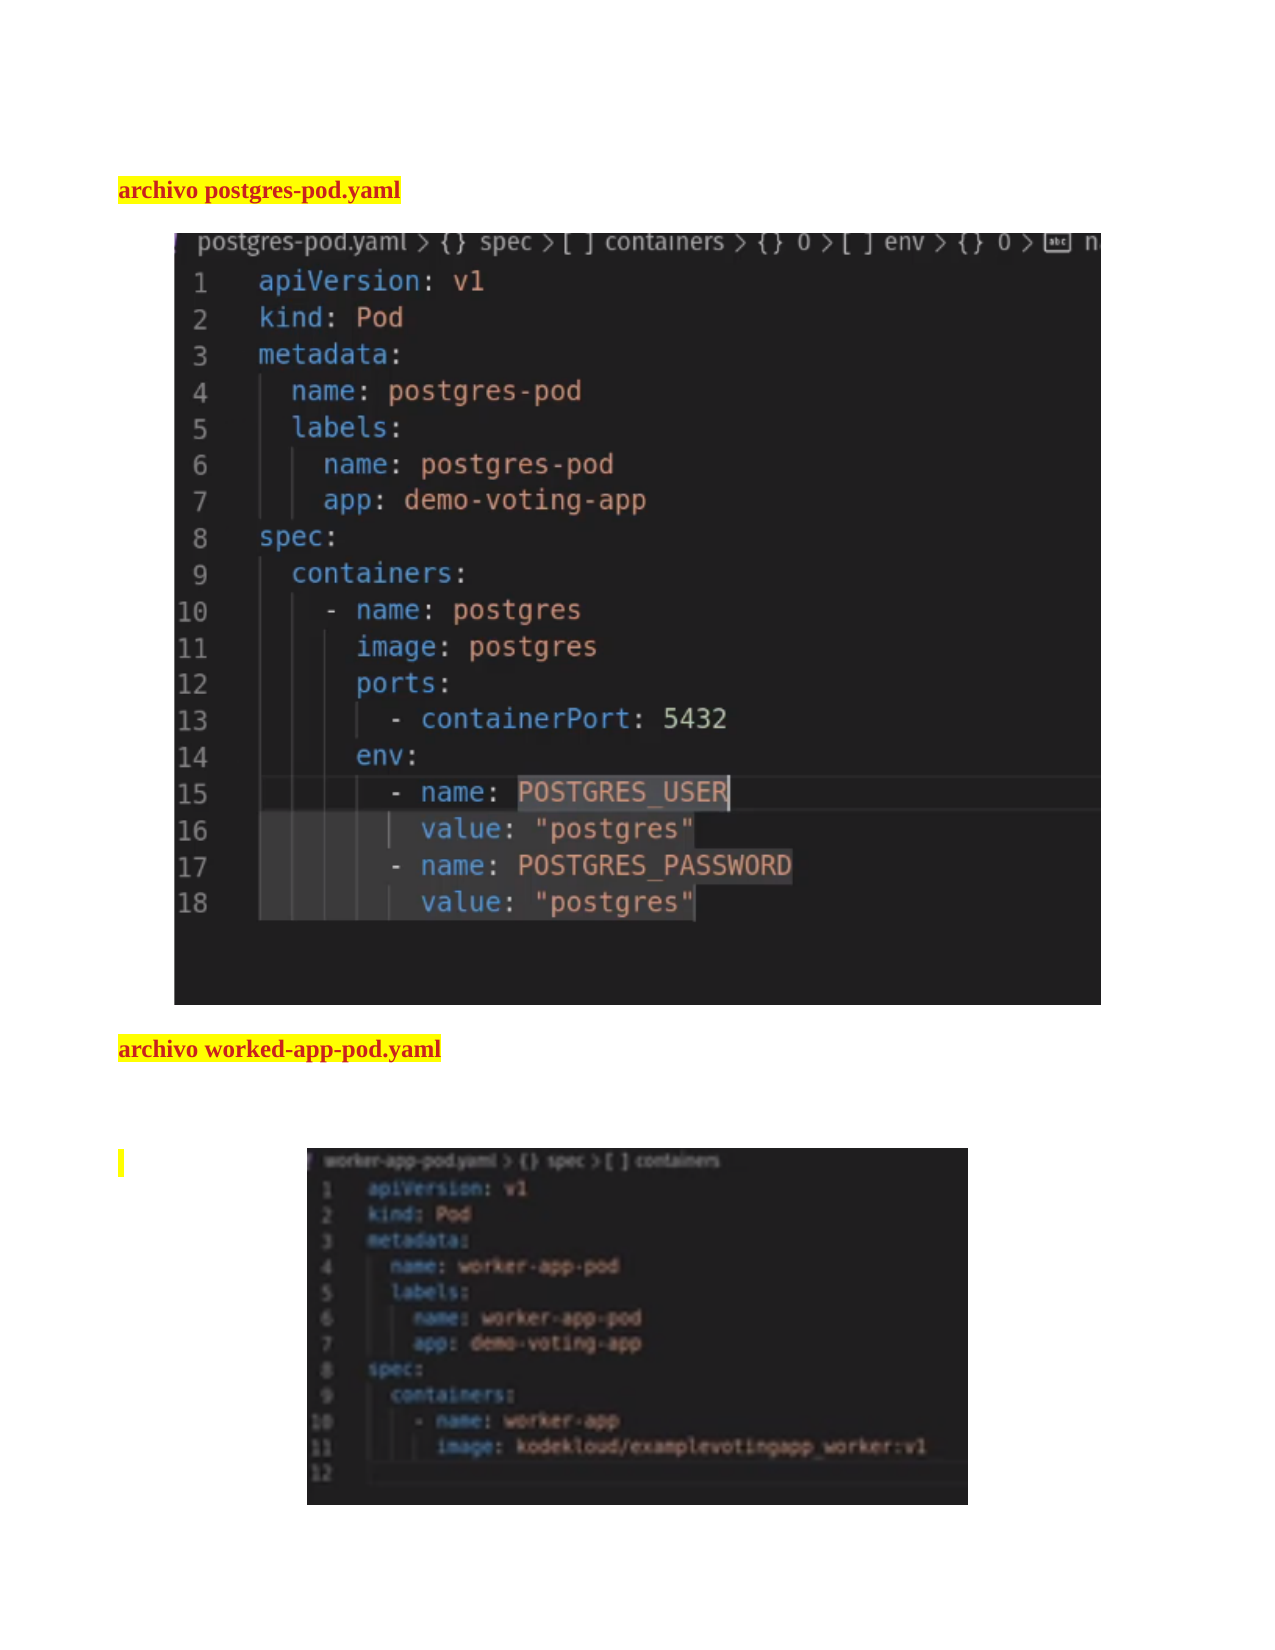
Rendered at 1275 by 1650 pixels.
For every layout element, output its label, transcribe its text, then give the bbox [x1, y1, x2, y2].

text archivo postgres-pod.yaml [118, 176, 1157, 204]
picture [174, 233, 1101, 1005]
picture [307, 1148, 968, 1505]
text archivo worked-app-pod.yaml [118, 1034, 1157, 1062]
